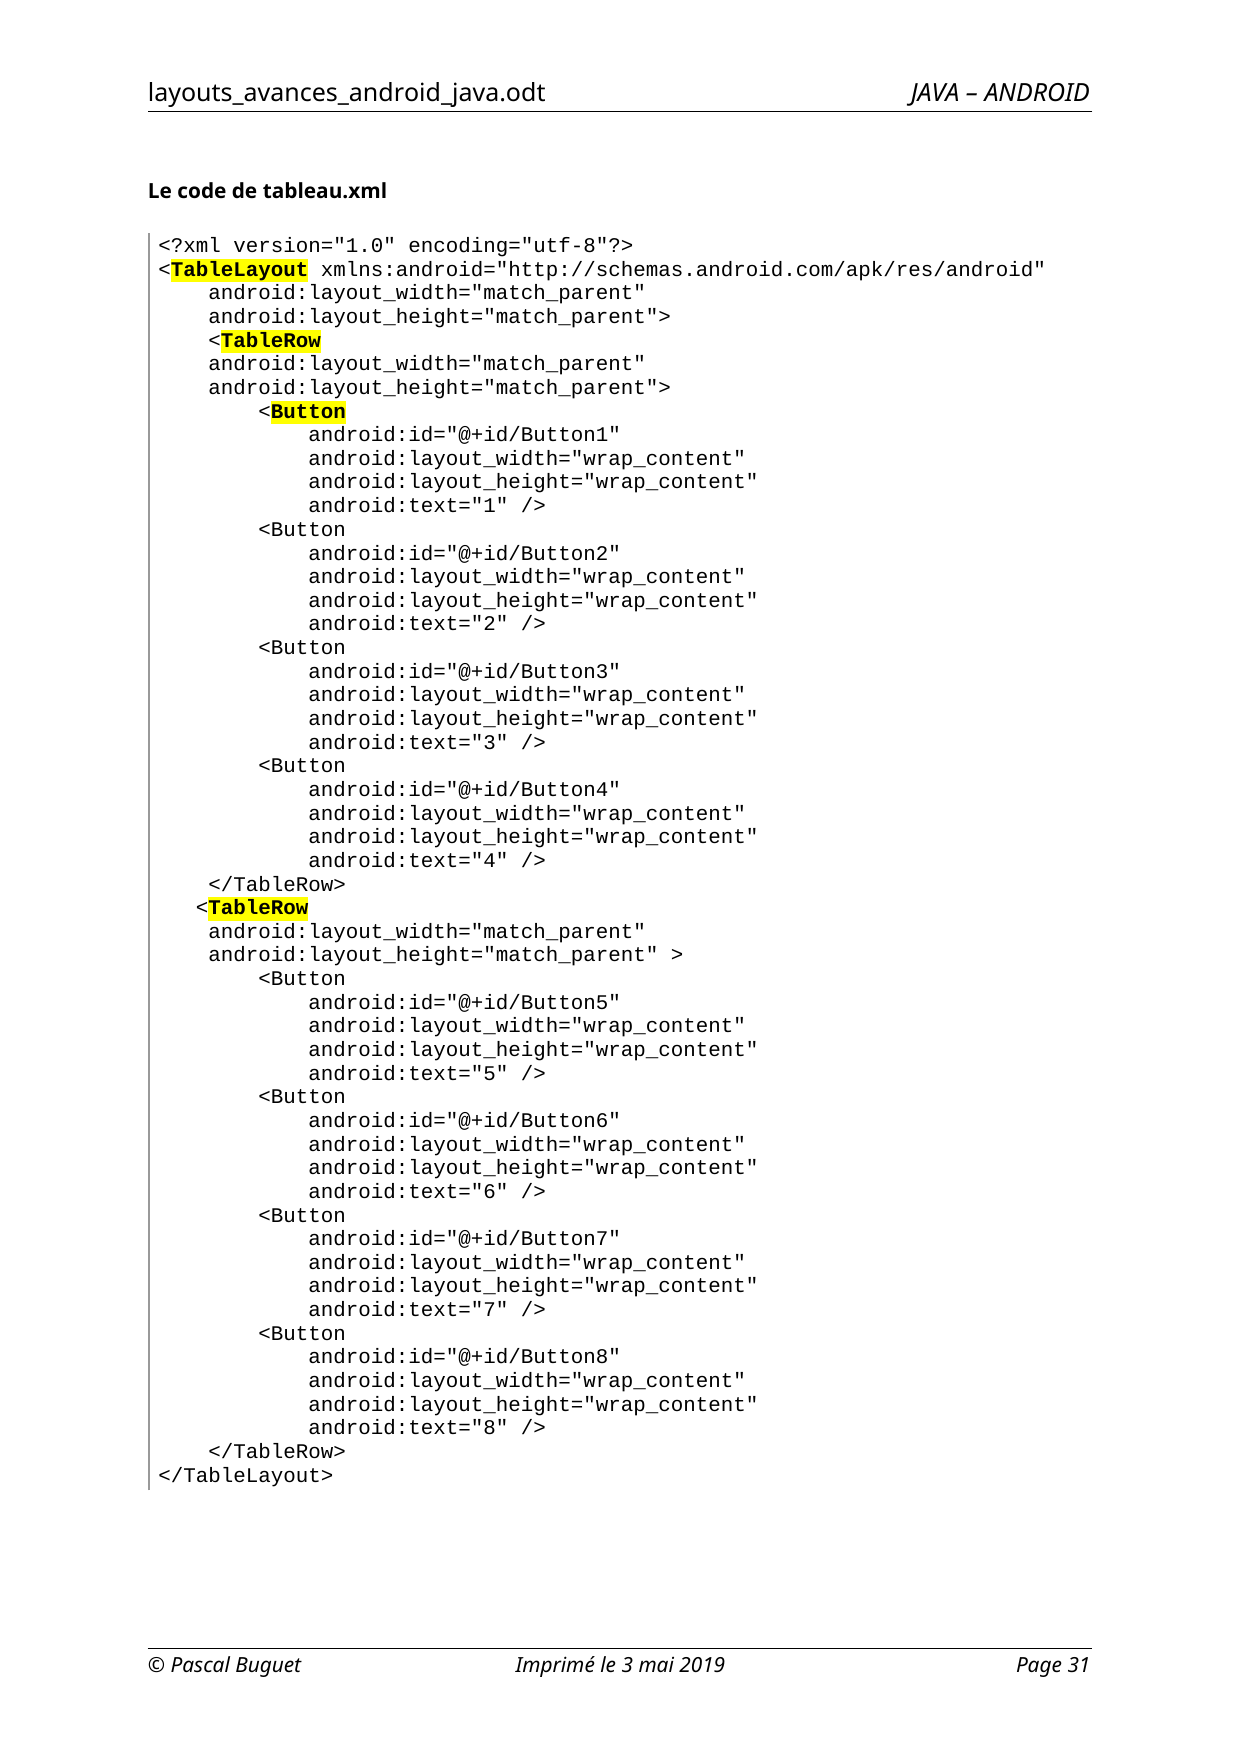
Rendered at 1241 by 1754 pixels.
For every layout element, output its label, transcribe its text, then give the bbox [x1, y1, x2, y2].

text android:layout_height="wrap_content" [150, 1394, 1092, 1417]
text <TableRow [150, 330, 1092, 353]
text android:layout_width="wrap_content" [150, 1015, 1092, 1039]
text android:layout_width="wrap_content" [150, 1370, 1092, 1394]
text android:layout_width="match_parent" [150, 921, 1092, 944]
text android:layout_height="wrap_content" [150, 1039, 1092, 1063]
text android:text="3" /> [150, 732, 1092, 755]
text android:layout_height="wrap_content" [150, 826, 1092, 850]
text android:id="@+id/Button3" [150, 661, 1092, 684]
text <?xml version="1.0" encoding="utf-8"?> [150, 233, 1092, 259]
text <Button [150, 519, 1092, 542]
text android:id="@+id/Button1" [150, 424, 1092, 448]
text android:id="@+id/Button4" [150, 779, 1092, 803]
text android:layout_width="wrap_content" [150, 1252, 1092, 1276]
text <TableRow [150, 897, 1092, 921]
text android:layout_width="match_parent" [150, 282, 1092, 306]
text android:layout_height="match_parent"> [150, 377, 1092, 401]
text <Button [150, 968, 1092, 992]
text <TableLayout xmlns:android="http://schemas.android.com/apk/res/android" [150, 259, 1092, 282]
text android:layout_width="wrap_content" [150, 448, 1092, 472]
text android:text="4" /> [150, 850, 1092, 873]
text android:id="@+id/Button6" [150, 1110, 1092, 1134]
text android:layout_width="wrap_content" [150, 684, 1092, 708]
text android:layout_width="wrap_content" [150, 803, 1092, 826]
text android:text="1" /> [150, 495, 1092, 519]
text android:layout_height="match_parent"> [150, 306, 1092, 330]
text <Button [150, 1323, 1092, 1346]
text </TableRow> [150, 1441, 1092, 1465]
text android:layout_height="wrap_content" [150, 1157, 1092, 1181]
text android:layout_width="wrap_content" [150, 1134, 1092, 1157]
text <Button [150, 1086, 1092, 1110]
text android:text="7" /> [150, 1299, 1092, 1323]
text android:layout_width="match_parent" [150, 353, 1092, 377]
text android:id="@+id/Button2" [150, 542, 1092, 566]
text Le code de tableau.xml [148, 176, 1092, 204]
text android:layout_width="wrap_content" [150, 566, 1092, 590]
text android:id="@+id/Button5" [150, 992, 1092, 1015]
text android:layout_height="match_parent" > [150, 944, 1092, 968]
text <Button [150, 401, 1092, 424]
text android:text="6" /> [150, 1181, 1092, 1204]
text android:layout_height="wrap_content" [150, 590, 1092, 613]
text </TableRow> [150, 873, 1092, 897]
text android:text="2" /> [150, 613, 1092, 637]
text android:layout_height="wrap_content" [150, 708, 1092, 732]
text </TableLayout> [150, 1465, 1092, 1490]
text android:layout_height="wrap_content" [150, 472, 1092, 495]
text <Button [150, 637, 1092, 661]
text android:text="8" /> [150, 1417, 1092, 1441]
text android:id="@+id/Button8" [150, 1346, 1092, 1370]
text android:id="@+id/Button7" [150, 1228, 1092, 1252]
text android:layout_height="wrap_content" [150, 1276, 1092, 1299]
text android:text="5" /> [150, 1063, 1092, 1086]
text <Button [150, 1204, 1092, 1228]
text <Button [150, 755, 1092, 779]
